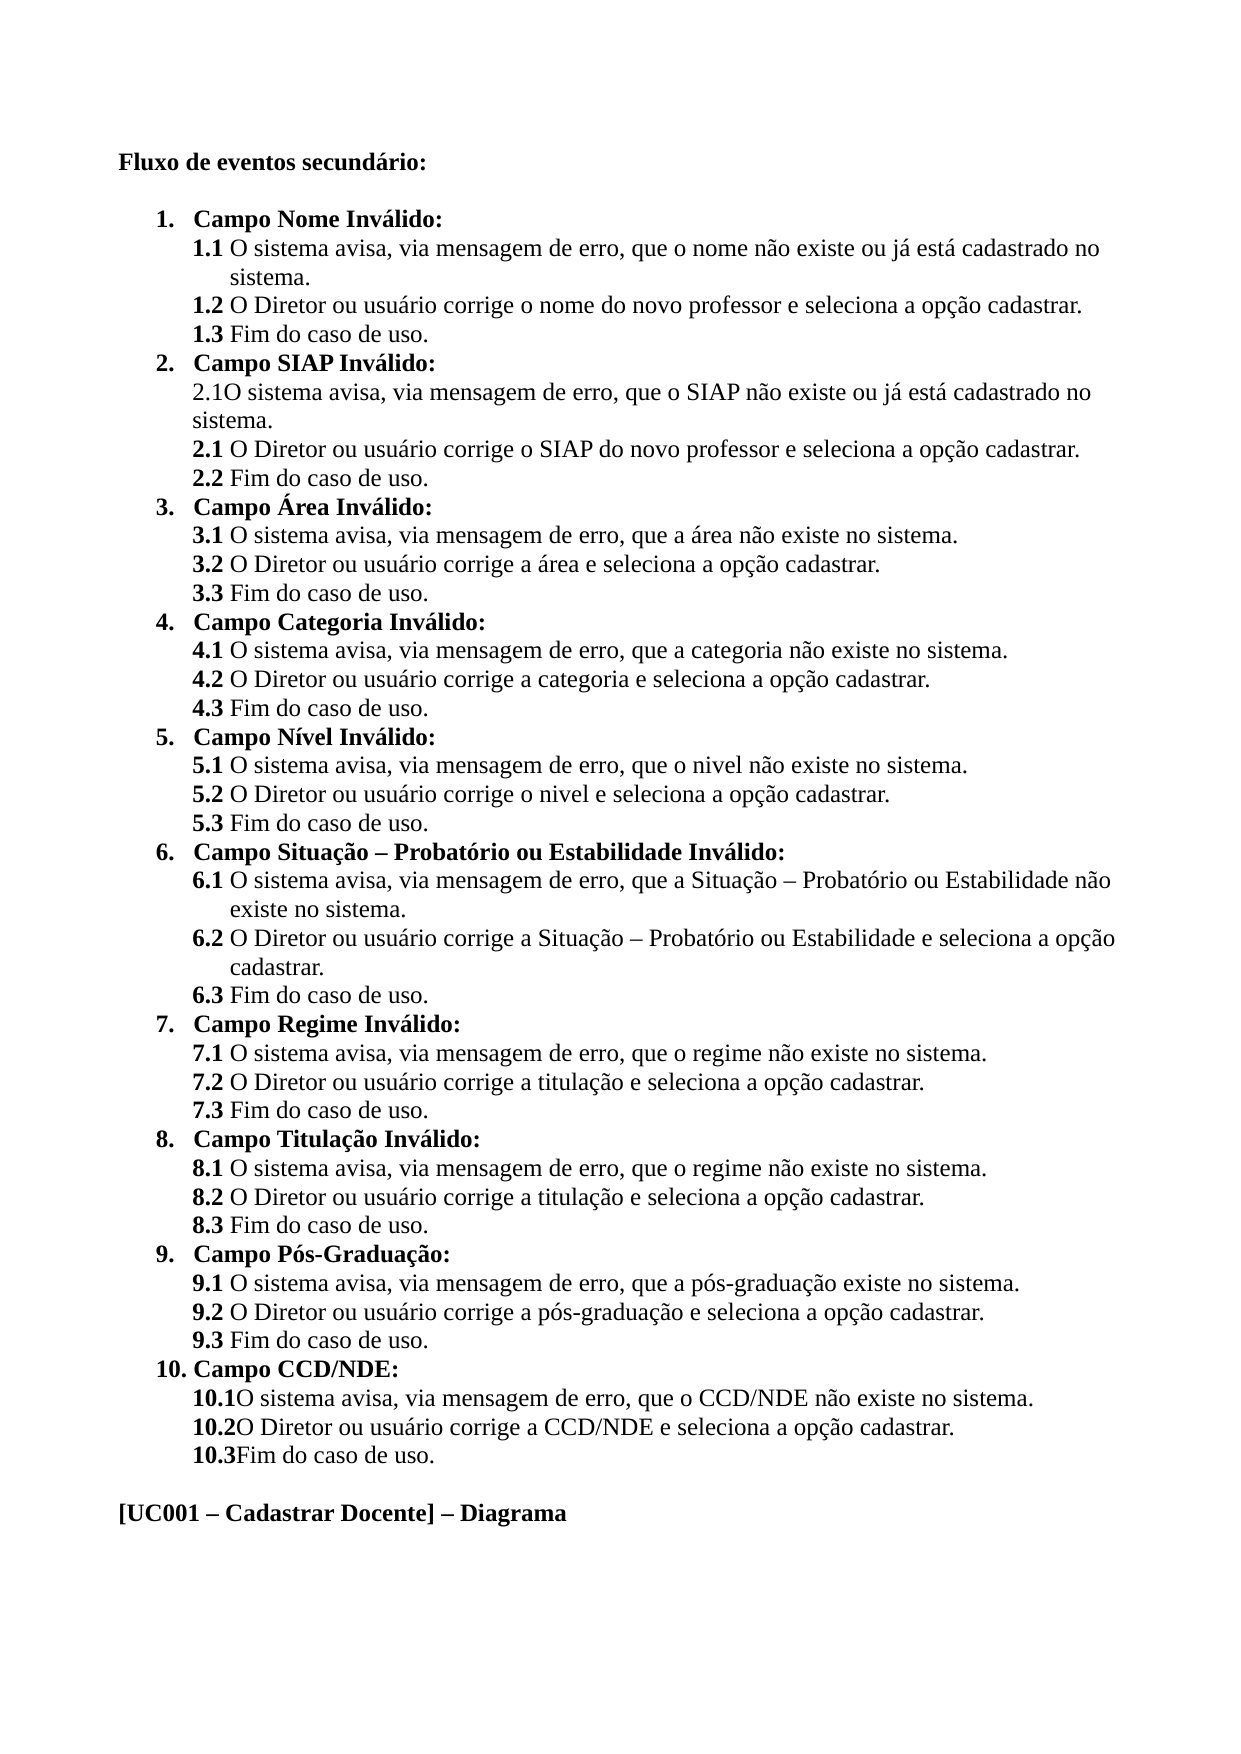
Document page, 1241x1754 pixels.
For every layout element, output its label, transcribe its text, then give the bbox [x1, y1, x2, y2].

list O Diretor ou usuário corrige a titulação e seleciona a opção cadastrar. [192, 1182, 1122, 1211]
list Campo Regime Inválido: [156, 1009, 1122, 1038]
list Campo Categoria Inválido: [156, 607, 1122, 636]
list Fim do caso de uso. [192, 1096, 1122, 1124]
list O Diretor ou usuário corrige a titulação e seleciona a opção cadastrar. [192, 1067, 1122, 1096]
list Campo Nível Inválido: [156, 722, 1122, 751]
list O Diretor ou usuário corrige o SIAP do novo professor e seleciona a opção cadastrar. [192, 434, 1122, 463]
list O sistema avisa, via mensagem de erro, que o regime não existe no sistema. [192, 1038, 1122, 1067]
list O sistema avisa, via mensagem de erro, que o nome não existe ou já está cadastrado no sistema. [192, 233, 1122, 291]
list Campo Pós-Graduação: [156, 1239, 1122, 1268]
list Fim do caso de uso. [192, 1211, 1122, 1239]
list O Diretor ou usuário corrige o nome do novo professor e seleciona a opção cadastrar. [192, 291, 1122, 319]
list Fim do caso de uso. [192, 1326, 1122, 1354]
list O sistema avisa, via mensagem de erro, que a pós-graduação existe no sistema. [192, 1268, 1122, 1297]
list Fim do caso de uso. [192, 463, 1122, 492]
list Campo Situação – Probatório ou Estabilidade Inválido: [156, 837, 1122, 866]
list Fim do caso de uso. [192, 319, 1122, 348]
list Fim do caso de uso. [192, 1441, 1122, 1469]
list Campo Titulação Inválido: [156, 1124, 1122, 1153]
list Fim do caso de uso. [192, 981, 1122, 1009]
list O Diretor ou usuário corrige a pós-graduação e seleciona a opção cadastrar. [192, 1297, 1122, 1326]
list O sistema avisa, via mensagem de erro, que a Situação – Probatório ou Estabilidade não existe no sistema. [192, 866, 1122, 923]
list Campo SIAP Inválido: [156, 348, 1122, 377]
list O sistema avisa, via mensagem de erro, que a área não existe no sistema. [192, 521, 1122, 549]
list Fim do caso de uso. [192, 693, 1122, 722]
list Fim do caso de uso. [192, 578, 1122, 607]
list O Diretor ou usuário corrige a CCD/NDE e seleciona a opção cadastrar. [192, 1412, 1122, 1441]
list Campo Nome Inválido: [156, 204, 1122, 233]
list O sistema avisa, via mensagem de erro, que o regime não existe no sistema. [192, 1153, 1122, 1182]
text Fluxo de eventos secundário: [118, 147, 1122, 176]
list Campo CCD/NDE: [156, 1354, 1122, 1383]
list O sistema avisa, via mensagem de erro, que o nivel não existe no sistema. [192, 751, 1122, 779]
list O sistema avisa, via mensagem de erro, que o CCD/NDE não existe no sistema. [192, 1383, 1122, 1412]
list O Diretor ou usuário corrige a categoria e seleciona a opção cadastrar. [192, 664, 1122, 693]
list O Diretor ou usuário corrige a Situação – Probatório ou Estabilidade e seleciona a opção cadastrar. [192, 923, 1122, 981]
list O sistema avisa, via mensagem de erro, que a categoria não existe no sistema. [192, 636, 1122, 664]
list Fim do caso de uso. [192, 808, 1122, 837]
list Campo Área Inválido: [156, 492, 1122, 521]
list O Diretor ou usuário corrige a área e seleciona a opção cadastrar. [192, 549, 1122, 578]
list O Diretor ou usuário corrige o nivel e seleciona a opção cadastrar. [192, 779, 1122, 808]
text [UC001 – Cadastrar Docente] – Diagrama [118, 1498, 1122, 1527]
text 2.1O sistema avisa, via mensagem de erro, que o SIAP não existe ou já está cadastrado no sistema. [192, 377, 1122, 434]
